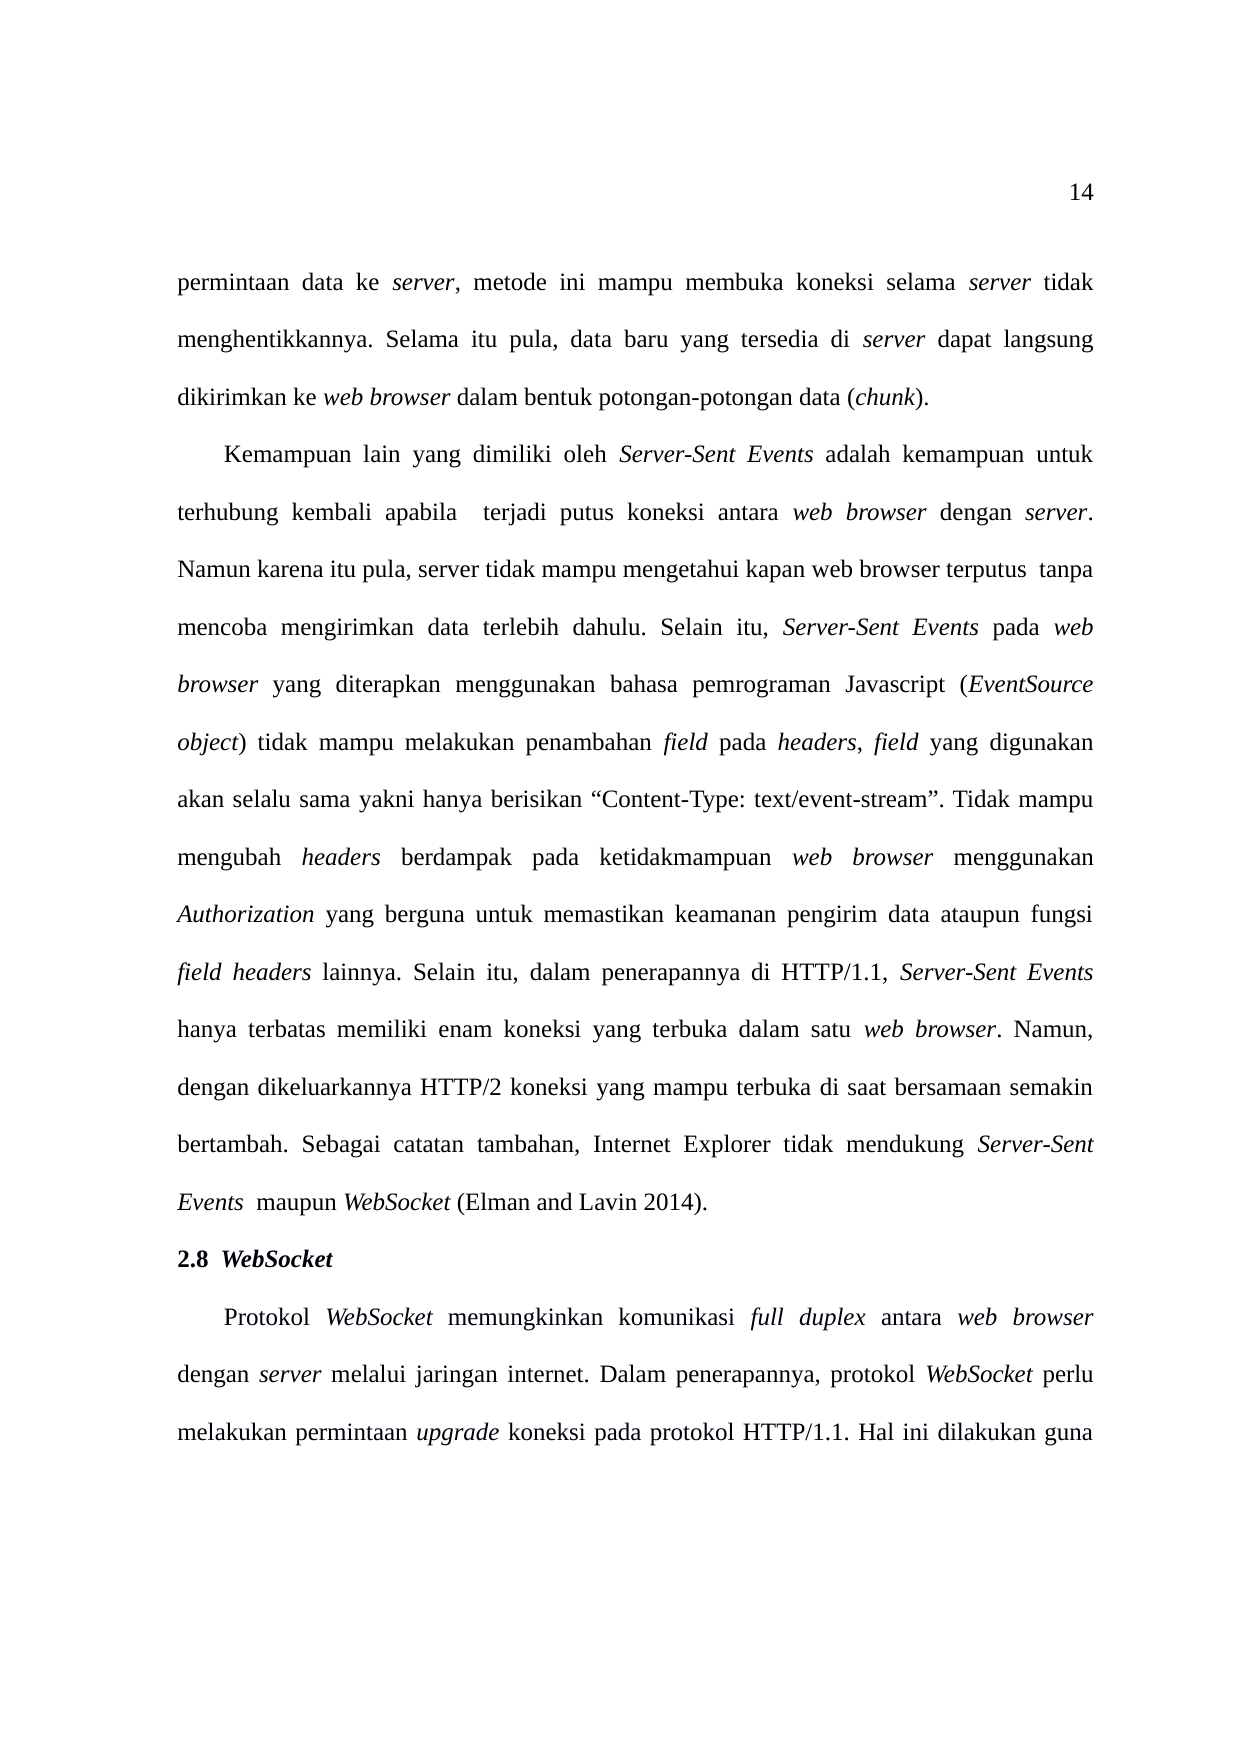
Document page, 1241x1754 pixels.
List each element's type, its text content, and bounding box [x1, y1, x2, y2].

text Kemampuan lain yang dimiliki oleh Server-Sent Events adalah kemampuan untuk terhubung kembali apabila terjadi putus koneksi antara web browser dengan server. Namun karena itu pula, server tidak mampu mengetahui kapan web browser terputus tanpa mencoba mengirimkan data terlebih dahulu. Selain itu, Server-Sent Events pada web browser yang diterapkan menggunakan bahasa pemrograman Javascript (EventSource object) tidak mampu melakukan penambahan field pada headers, field yang digunakan akan selalu sama yakni hanya berisikan “Content-Type: text/event-stream”. Tidak mampu mengubah headers berdampak pada ketidakmampuan web browser menggunakan Authorization yang berguna untuk memastikan keamanan pengirim data ataupun fungsi field headers lainnya. Selain itu, dalam penerapannya di HTTP/1.1, Server-Sent Events hanya terbatas memiliki enam koneksi yang terbuka dalam satu web browser. Namun, dengan dikeluarkannya HTTP/2 koneksi yang mampu terbuka di saat bersamaan semakin bertambah. Sebagai catatan tambahan, Internet Explorer tidak mendukung Server-Sent Events maupun WebSocket (Elman and Lavin 2014)⁠. [177, 439, 1093, 1216]
text Protokol WebSocket memungkinkan komunikasi full duplex antara web browser dengan server melalui jaringan internet. Dalam penerapannya, protokol WebSocket perlu melakukan permintaan upgrade koneksi pada protokol HTTP/1.1. Hal ini dilakukan guna [177, 1302, 1093, 1446]
text permintaan data ke server, metode ini mampu membuka koneksi selama server tidak menghentikkannya. Selama itu pula, data baru yang tersedia di server dapat langsung dikirimkan ke web browser dalam bentuk potongan-potongan data (chunk). [177, 267, 1093, 411]
subtitle 2.8 WebSocket [177, 1244, 1093, 1273]
